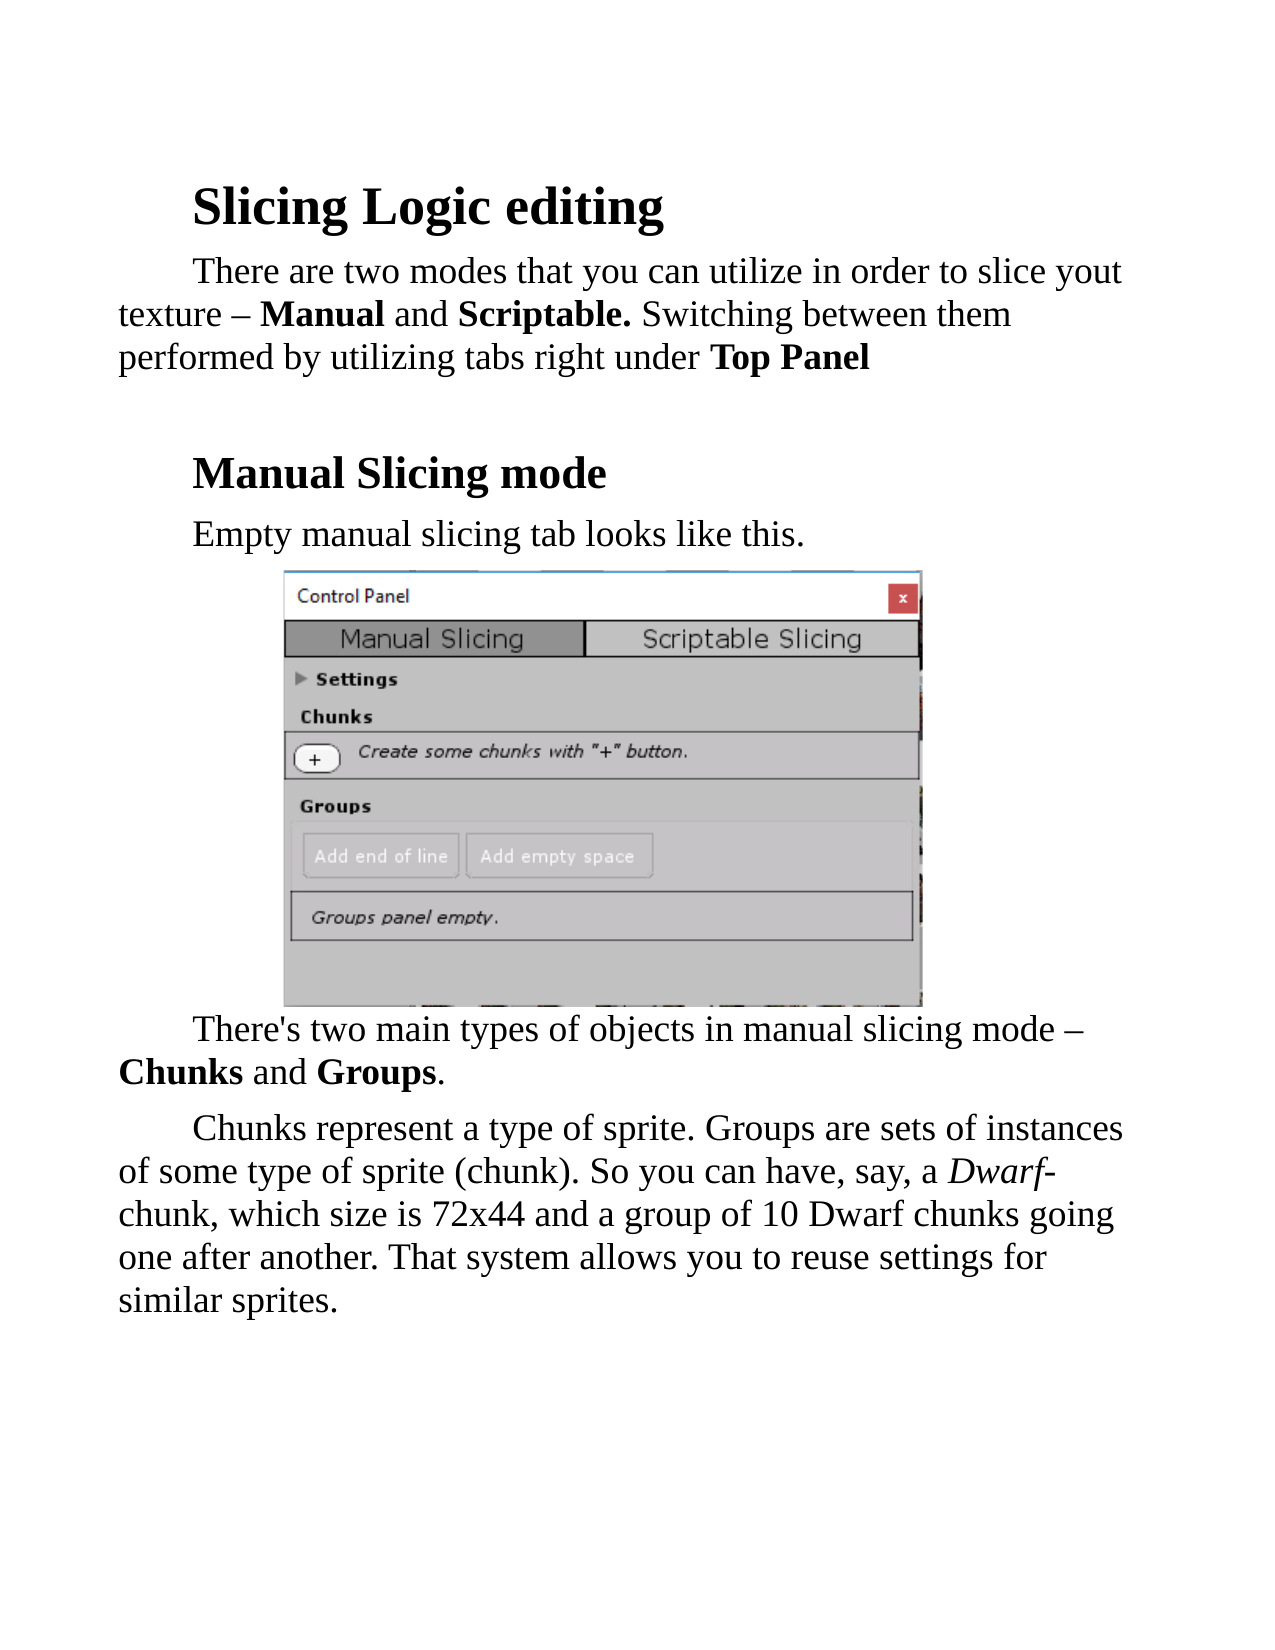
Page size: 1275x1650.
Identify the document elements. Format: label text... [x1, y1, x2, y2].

text There's two main types of objects in manual slicing mode – Chunks and Groups. [118, 567, 1157, 1093]
text Slicing Logic editing [118, 174, 1157, 236]
text Chunks represent a type of sprite. Groups are sets of instances of some type of sprite (chunk). So you can have, say, a Dwarf-chunk, which size is 72x44 and a group of 10 Dwarf chunks going one after another. That system allows you to reuse settings for similar sprites. [118, 1105, 1157, 1321]
text There are two modes that you can utilize in order to slice yout texture – Manual and Scriptable. Switching between them performed by utilizing tabs right under Top Panel [118, 248, 1157, 378]
text Manual Slicing mode [118, 446, 1157, 499]
text Empty manual slicing tab looks like this. [118, 511, 1157, 554]
picture [283, 570, 923, 1007]
